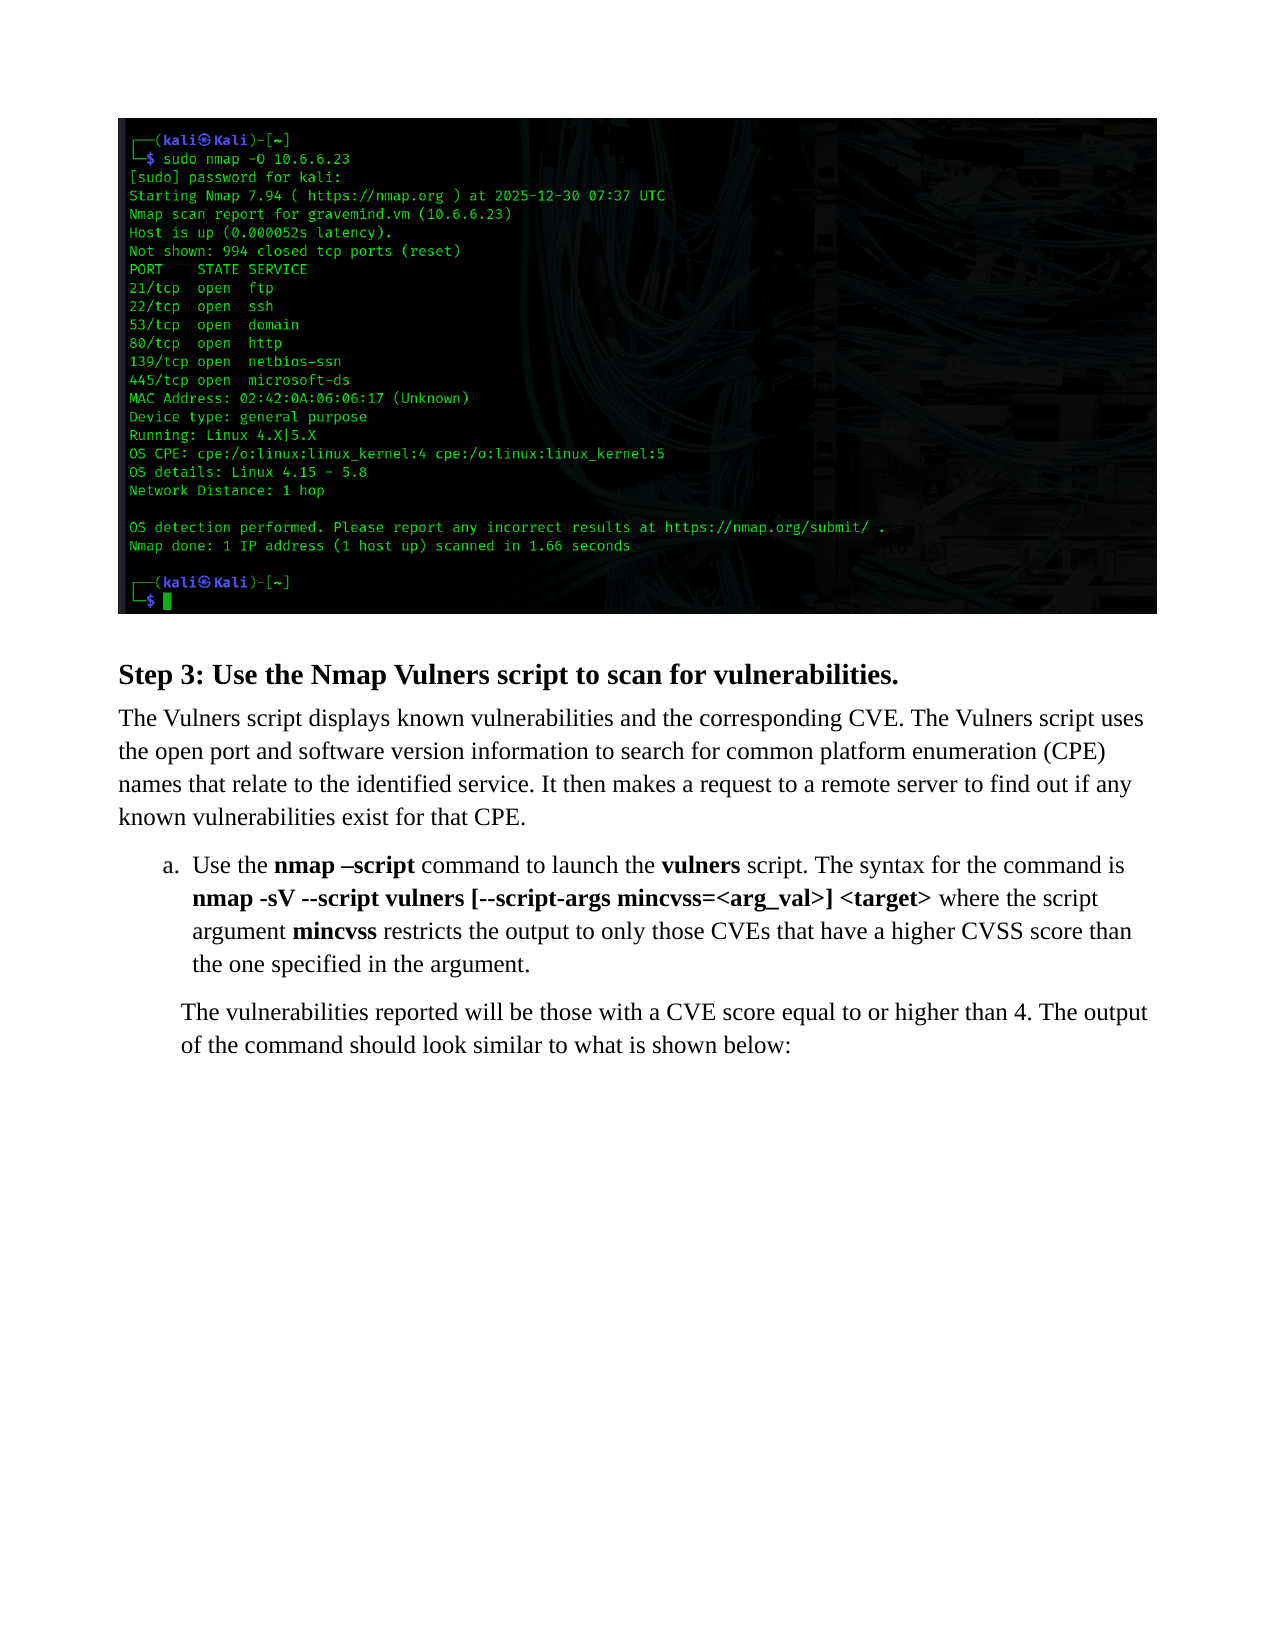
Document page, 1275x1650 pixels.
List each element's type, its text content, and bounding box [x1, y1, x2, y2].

text The Vulners script displays known vulnerabilities and the corresponding CVE. The Vulners script uses the open port and software version information to search for common platform enumeration (CPE) names that relate to the identified service. It then makes a request to a remote server to find out if any known vulnerabilities exist for that CPE. [118, 703, 1157, 831]
picture [118, 118, 1157, 614]
text The vulnerabilities reported will be those with a CVE score equal to or higher than 4. The output of the command should look similar to what is shown below: [181, 997, 1157, 1058]
list Use the nmap –script command to launch the vulners script. The syntax for the command is nmap -sV --script vulners [--script-args mincvss=<arg_val>] <target> where the script argument mincvss restricts the output to only those CVEs that have a higher CVSS score than the one specified in the argument. [162, 850, 1157, 978]
subtitle Step 3: Use the Nmap Vulners script to scan for vulnerabilities. [118, 657, 1157, 691]
